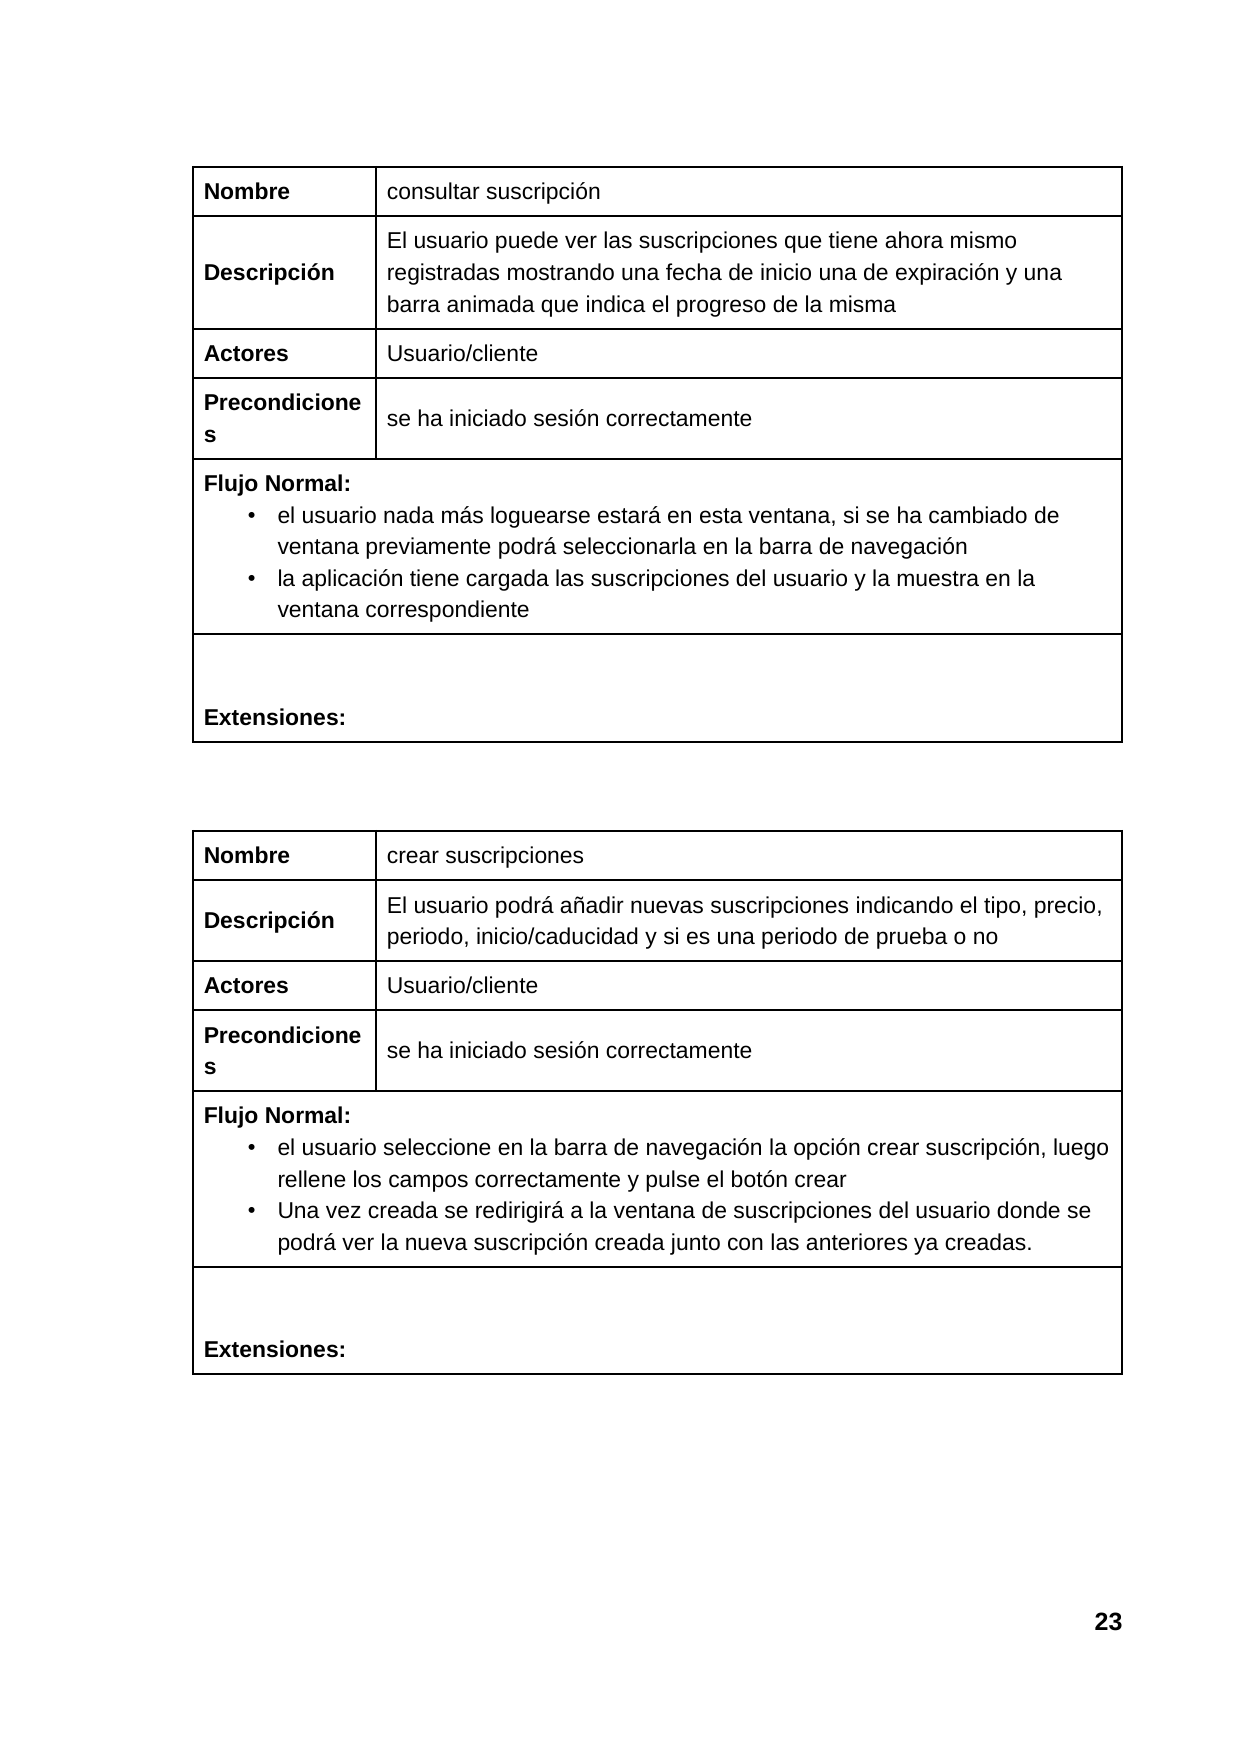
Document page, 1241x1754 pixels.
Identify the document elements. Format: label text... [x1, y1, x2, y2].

table_cell se ha iniciado sesión correctamente [377, 1011, 1121, 1090]
table_cell El usuario puede ver las suscripciones que tiene ahora mismo registradas mostrando una fecha de inicio una de expiración y una barra animada que indica el progreso de la misma [377, 217, 1121, 327]
table_cell Descripción [194, 217, 375, 327]
table_cell Usuario/cliente [377, 962, 1121, 1009]
table_cell Extensiones: [194, 1268, 1121, 1373]
table_cell se ha iniciado sesión correctamente [377, 379, 1121, 457]
table_cell Precondiciones [194, 1011, 375, 1090]
table_cell Actores [194, 962, 375, 1009]
table_cell Actores [194, 330, 375, 377]
table_cell Extensiones: [194, 635, 1121, 741]
table_cell Precondiciones [194, 379, 375, 457]
table_header Nombre [194, 168, 375, 215]
table_header Nombre [194, 832, 375, 879]
table_cell Flujo Normal: el usuario nada más loguearse estará en esta ventana, si se ha cambiado de ventana previamente podrá seleccionarla en la barra de navegación la aplicación tiene cargada las suscripciones del usuario y la muestra en la ventana correspondiente [194, 460, 1121, 633]
table_header consultar suscripción [377, 168, 1121, 215]
table_cell Flujo Normal: el usuario seleccione en la barra de navegación la opción crear suscripción, luego rellene los campos correctamente y pulse el botón crear Una vez creada se redirigirá a la ventana de suscripciones del usuario donde se podrá ver la nueva suscripción creada junto con las anteriores ya creadas. [194, 1092, 1121, 1266]
table_cell Descripción [194, 881, 375, 960]
table_cell Usuario/cliente [377, 330, 1121, 377]
table_cell El usuario podrá añadir nuevas suscripciones indicando el tipo, precio, periodo, inicio/caducidad y si es una periodo de prueba o no [377, 881, 1121, 960]
table_header crear suscripciones [377, 832, 1121, 879]
